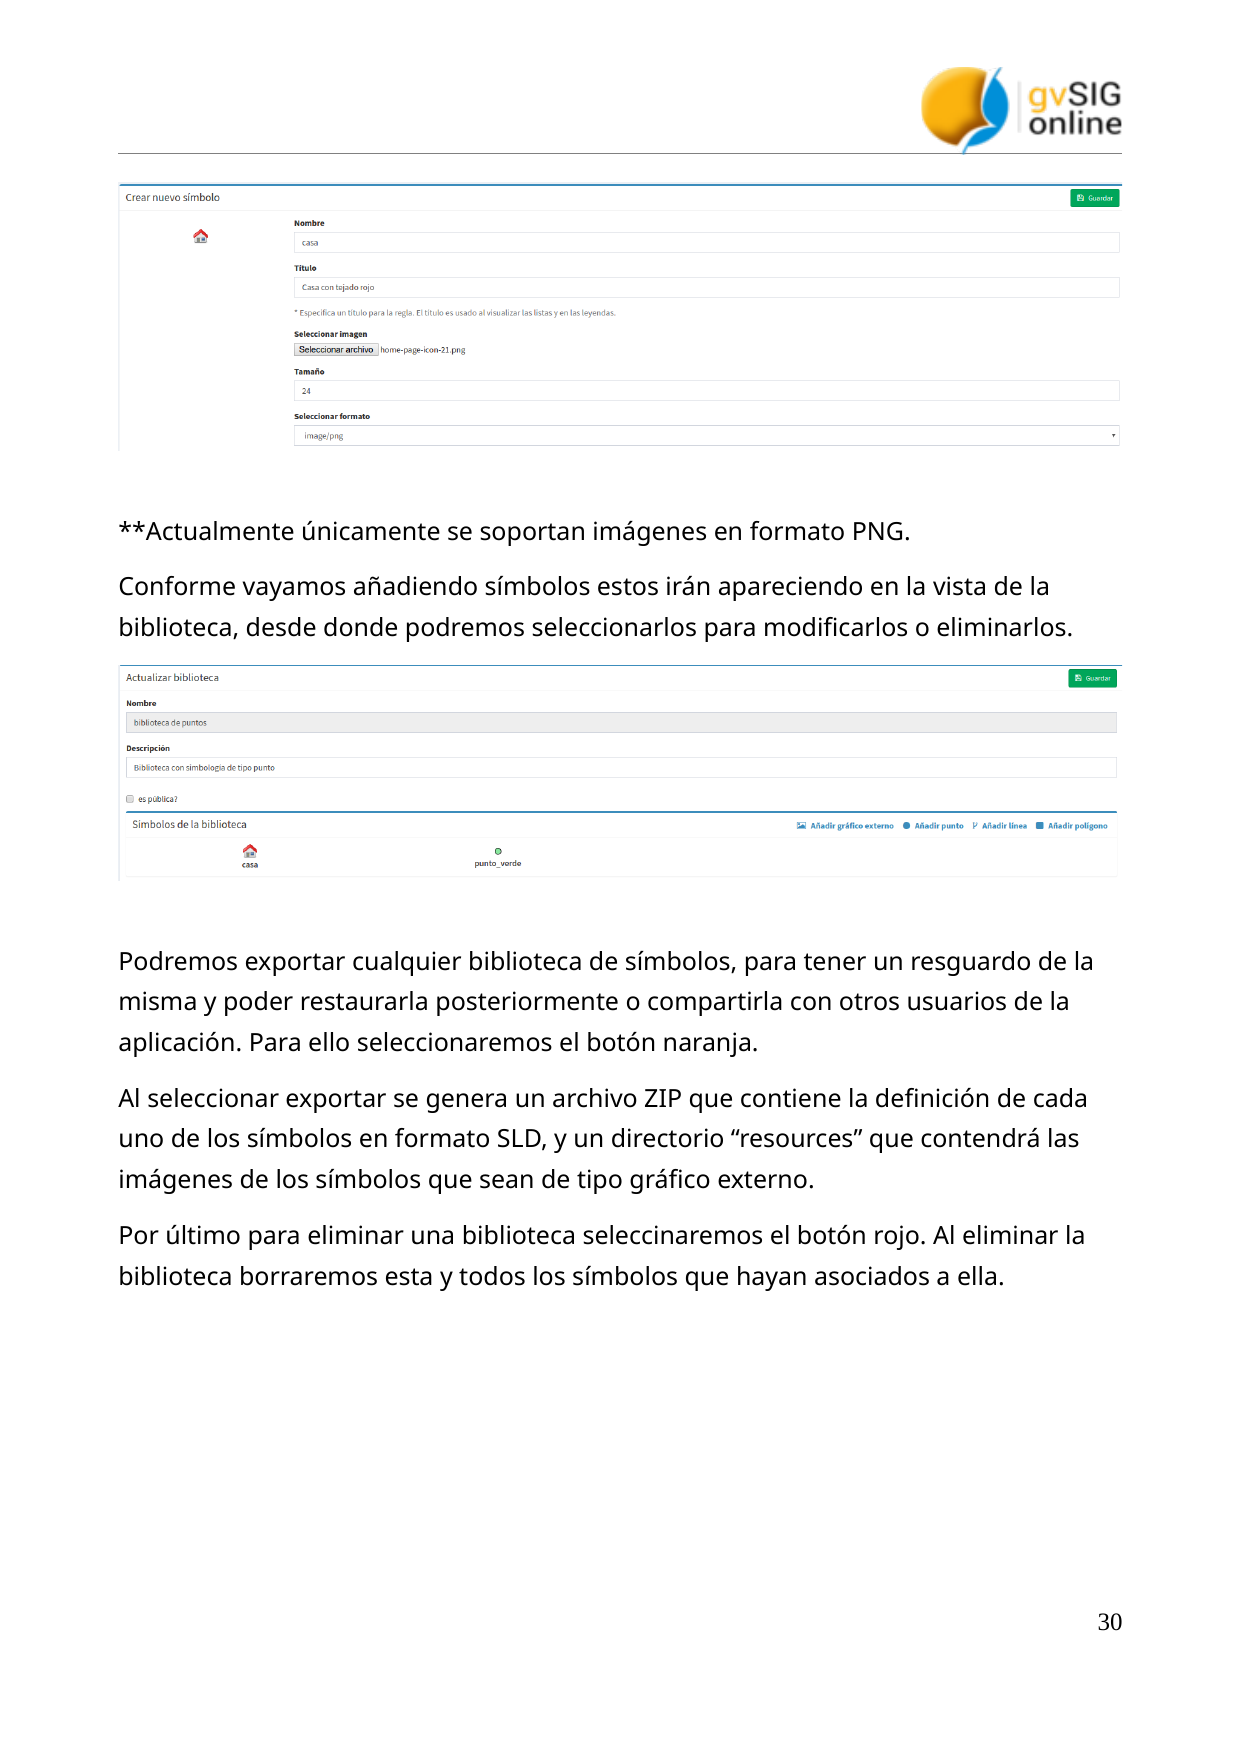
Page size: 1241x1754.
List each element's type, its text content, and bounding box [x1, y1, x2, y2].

picture [118, 665, 1123, 881]
text Conforme vayamos añadiendo símbolos estos irán apareciendo en la vista de la biblioteca, desde donde podremos seleccionarlos para modificarlos o eliminarlos. [118, 569, 1122, 643]
text Podremos exportar cualquier biblioteca de símbolos, para tener un resguardo de la misma y poder restaurarla posteriormente o compartirla con otros usuarios de la aplicación. Para ello seleccionaremos el botón naranja. [118, 943, 1122, 1059]
picture [921, 67, 1122, 155]
text Al seleccionar exportar se genera un archivo ZIP que contiene la definición de cada uno de los símbolos en formato SLD, y un directorio “resources” que contendrá las imágenes de los símbolos que sean de tipo gráfico externo. [118, 1080, 1122, 1196]
text Por último para eliminar una biblioteca seleccinaremos el botón rojo. Al eliminar la biblioteca borraremos esta y todos los símbolos que hayan asociados a ella. [118, 1217, 1122, 1292]
text **Actualmente únicamente se soportan imágenes en formato PNG. [118, 513, 1122, 547]
picture [118, 182, 1123, 451]
